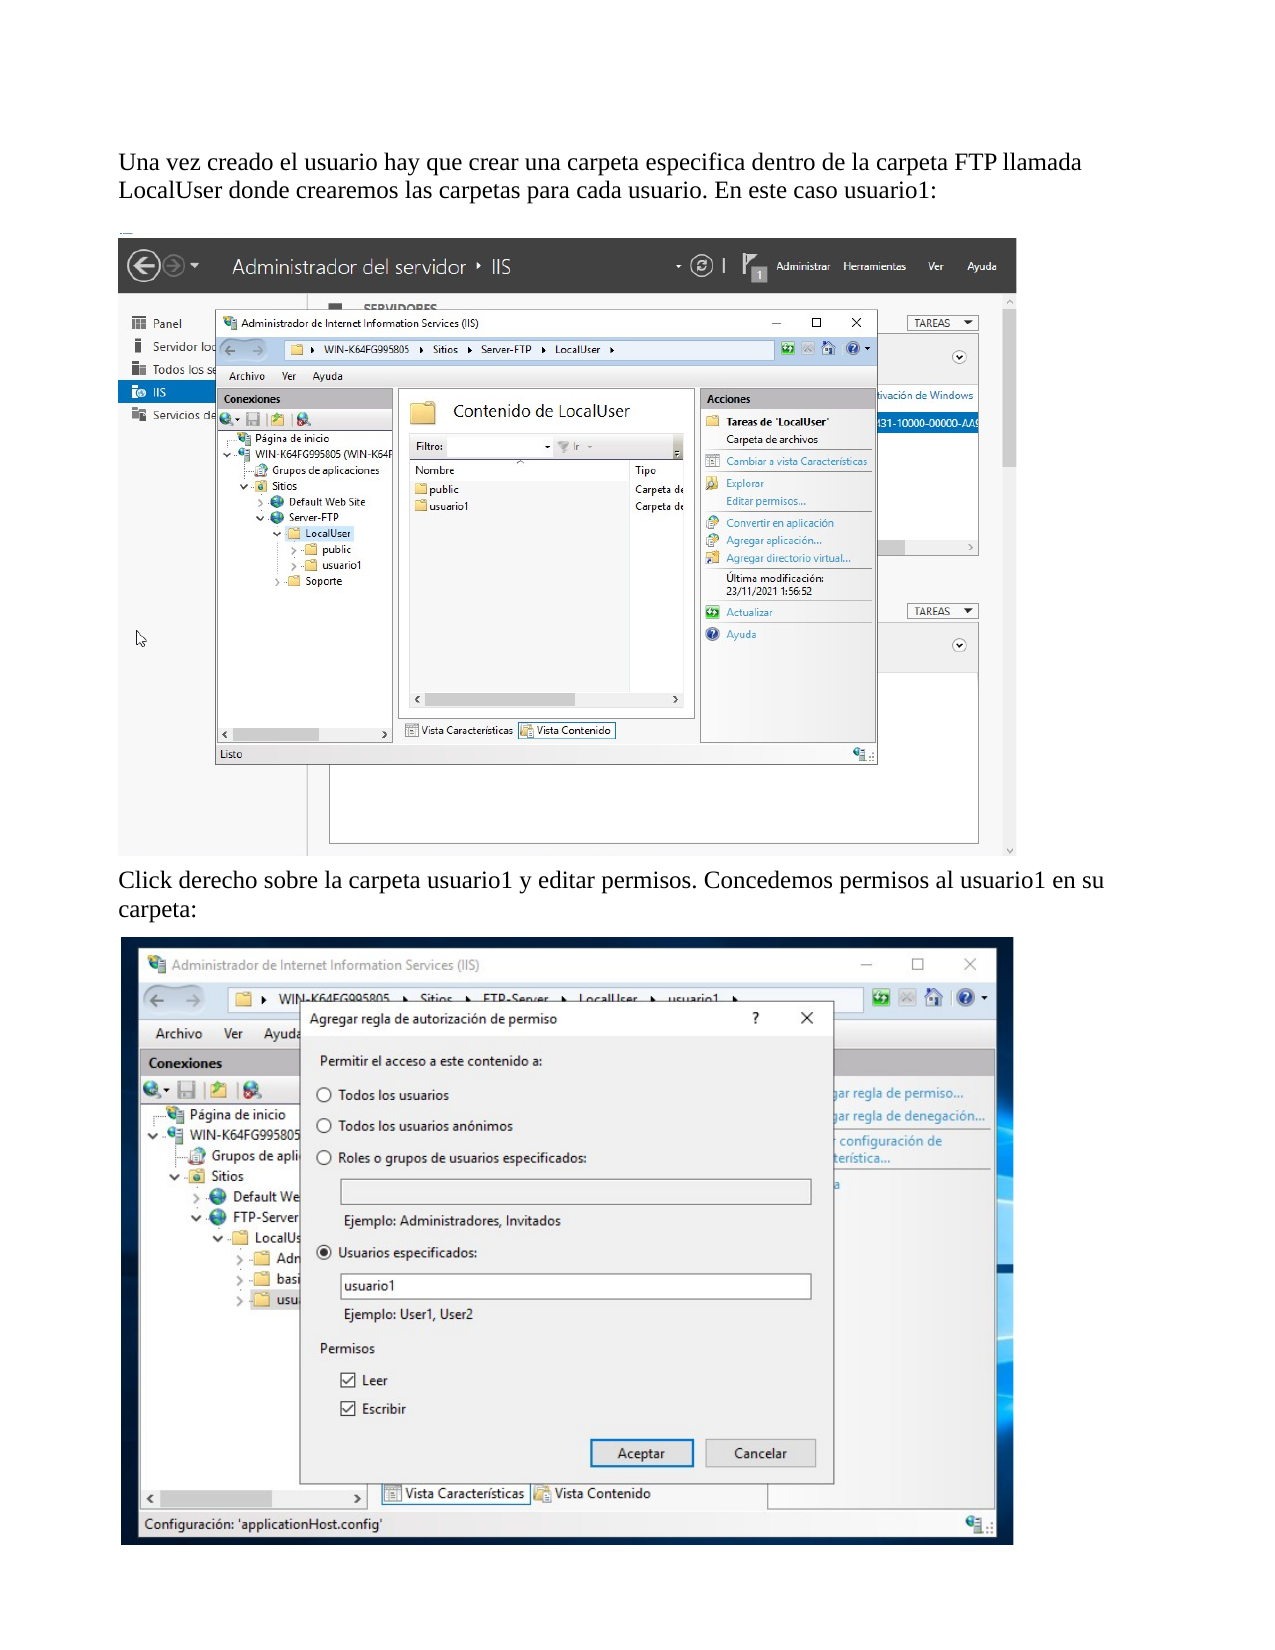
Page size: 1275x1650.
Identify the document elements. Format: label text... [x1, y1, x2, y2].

text Una vez creado el usuario hay que crear una carpeta especifica dentro de la carpeta FTP llamada LocalUser donde crearemos las carpetas para cada usuario. En este caso usuario1: [118, 147, 1157, 204]
picture [118, 233, 1017, 856]
text Click derecho sobre la carpeta usuario1 y editar permisos. Concedemos permisos al usuario1 en su carpeta: [118, 866, 1157, 923]
picture [1006, 1402, 1014, 1412]
picture [121, 937, 1014, 1545]
